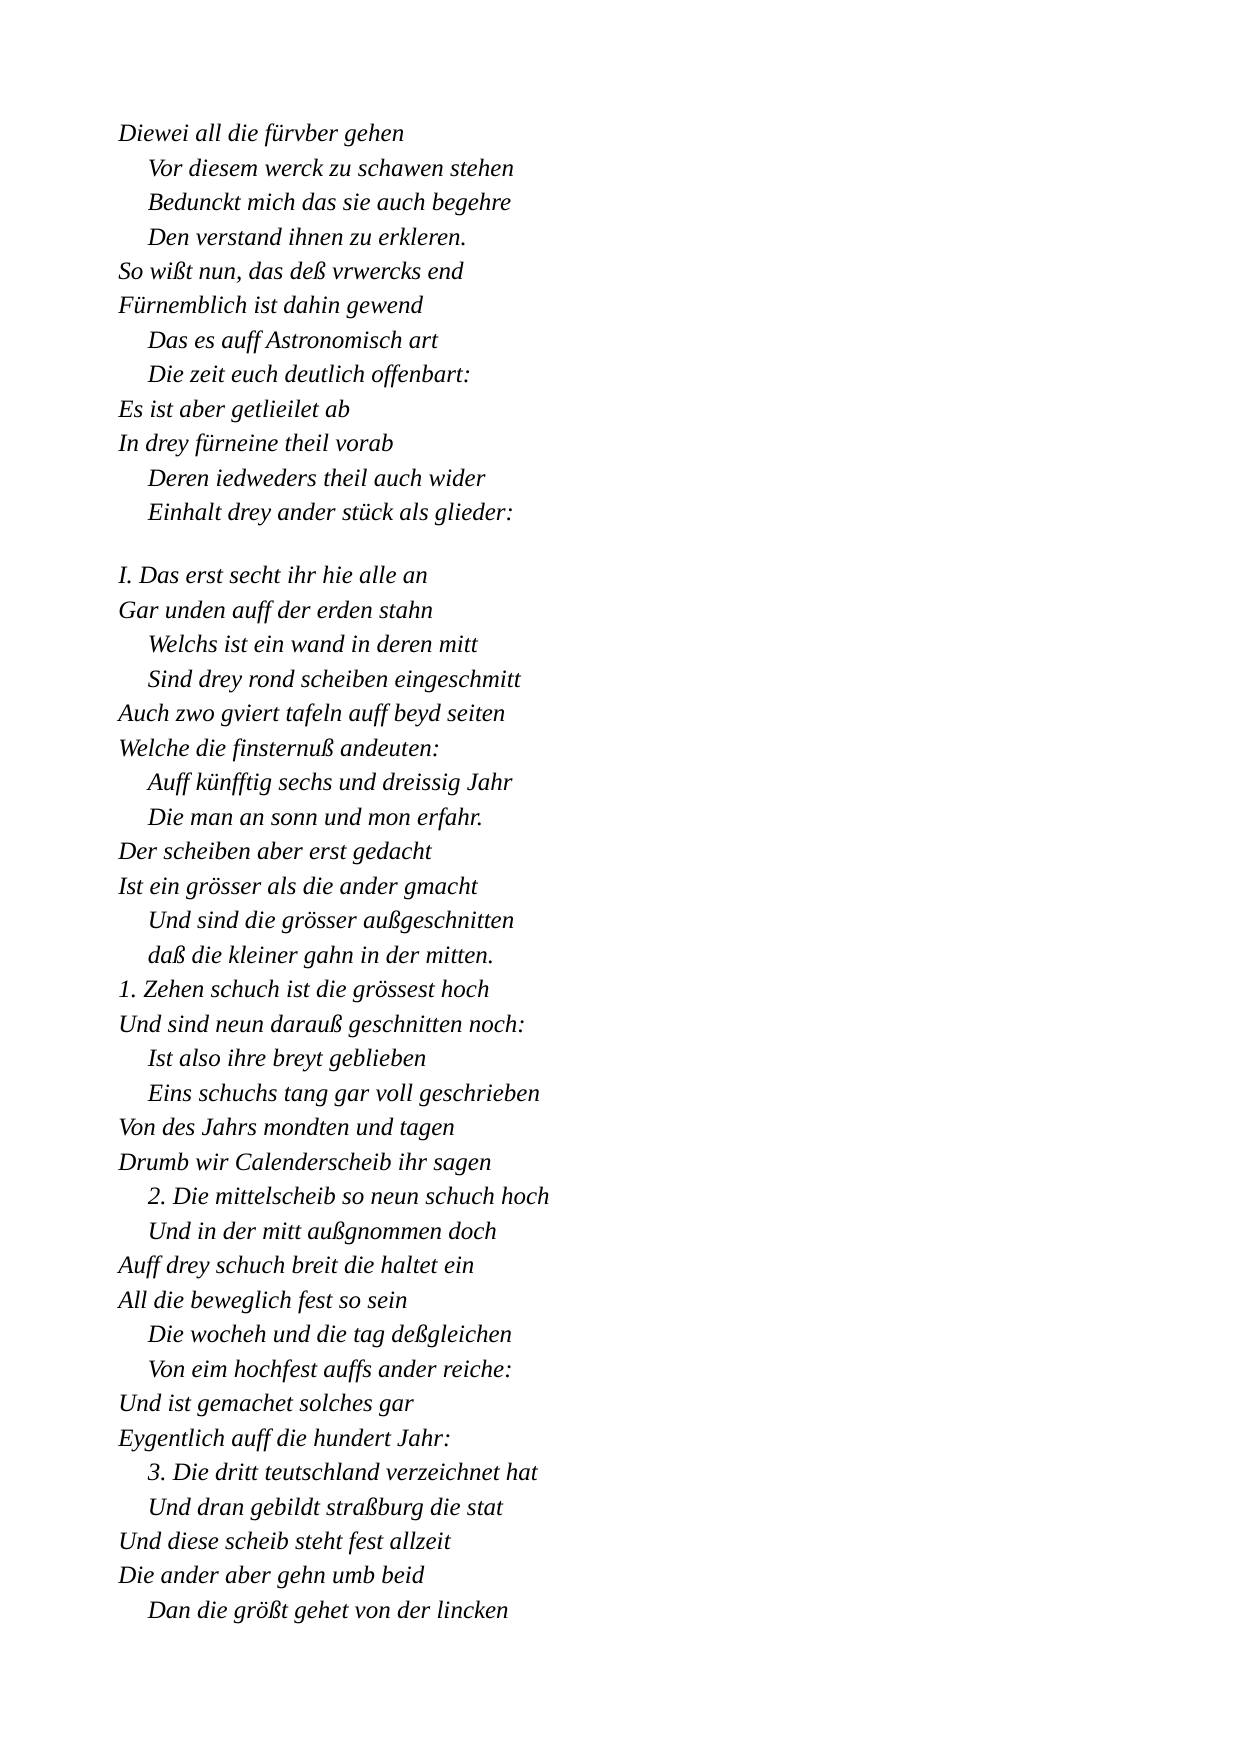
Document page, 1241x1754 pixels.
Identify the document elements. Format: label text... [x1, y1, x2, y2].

text daß die kleiner gahn in der mitten. [118, 940, 1122, 969]
text Und sind neun darauß geschnitten noch: [118, 1009, 1122, 1038]
text I. Das erst secht ihr hie alle an [118, 561, 1122, 589]
text Drumb wir Calenderscheib ihr sagen [118, 1147, 1122, 1176]
text Die wocheh und die tag deßgleichen [118, 1319, 1122, 1348]
text Ist ein grösser als die ander gmacht [118, 871, 1122, 900]
text Auff künfftig sechs und dreissig Jahr [118, 767, 1122, 796]
text Vor diesem werck zu schawen stehen [118, 153, 1122, 181]
text Auff drey schuch breit die haltet ein [118, 1250, 1122, 1279]
text Und ist gemachet solches gar [118, 1388, 1122, 1417]
text All die beweglich fest so sein [118, 1285, 1122, 1313]
text Fürnemblich ist dahin gewend [118, 291, 1122, 319]
text Das es auff Astronomisch art [118, 325, 1122, 354]
text Eins schuchs tang gar voll geschrieben [118, 1078, 1122, 1107]
text Welche die finsternuß andeuten: [118, 733, 1122, 762]
text Sind drey rond scheiben eingeschmitt [118, 664, 1122, 693]
text 1. Zehen schuch ist die grössest hoch [118, 974, 1122, 1003]
text Welchs ist ein wand in deren mitt [118, 629, 1122, 658]
text Von eim hochfest auffs ander reiche: [118, 1354, 1122, 1382]
text Den verstand ihnen zu erkleren. [118, 222, 1122, 250]
text Und in der mitt außgnommen doch [118, 1216, 1122, 1244]
text Und dran gebildt straßburg die stat [118, 1492, 1122, 1520]
text 2. Die mittelscheib so neun schuch hoch [118, 1181, 1122, 1210]
text Ist also ihre breyt geblieben [118, 1043, 1122, 1072]
text Die zeit euch deutlich offenbart: [118, 359, 1122, 388]
text Die man an sonn und mon erfahr. [118, 802, 1122, 831]
text Diewei all die fürvber gehen [118, 118, 1122, 147]
text Dan die größt gehet von der lincken [118, 1595, 1122, 1624]
text Die ander aber gehn umb beid [118, 1561, 1122, 1589]
text Von des Jahrs mondten und tagen [118, 1112, 1122, 1141]
text Eygentlich auff die hundert Jahr: [118, 1423, 1122, 1451]
text Und diese scheib steht fest allzeit [118, 1526, 1122, 1555]
text Gar unden auff der erden stahn [118, 595, 1122, 624]
text Es ist aber getlieilet ab [118, 394, 1122, 423]
text 3. Die dritt teutschland verzeichnet hat [118, 1457, 1122, 1486]
text Auch zwo gviert tafeln auff beyd seiten [118, 698, 1122, 727]
text Einhalt drey ander stück als glieder: [118, 497, 1122, 526]
text In drey fürneine theil vorab [118, 428, 1122, 457]
text Bedunckt mich das sie auch begehre [118, 187, 1122, 216]
text Deren iedweders theil auch wider [118, 463, 1122, 492]
text Und sind die grösser außgeschnitten [118, 905, 1122, 934]
text So wißt nun, das deß vrwercks end [118, 256, 1122, 285]
text Der scheiben aber erst gedacht [118, 836, 1122, 865]
